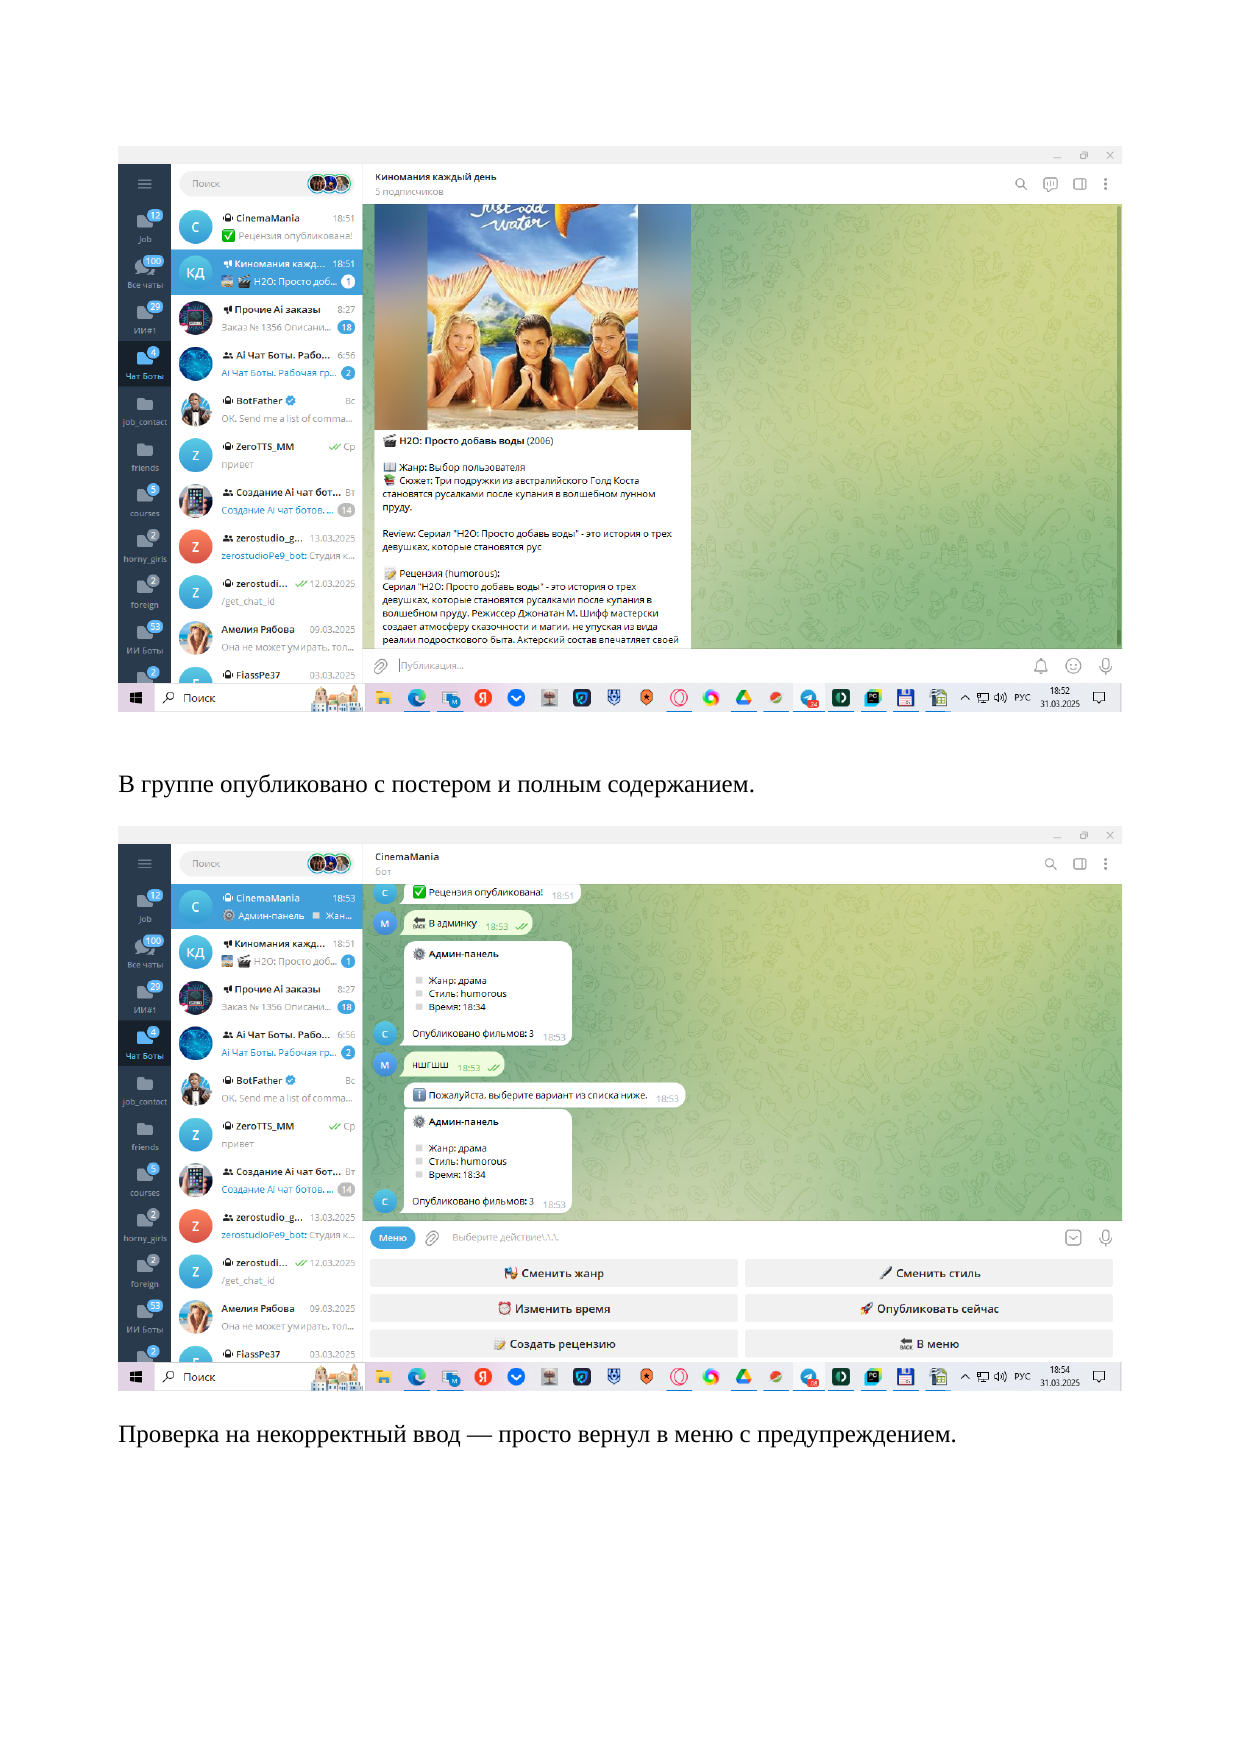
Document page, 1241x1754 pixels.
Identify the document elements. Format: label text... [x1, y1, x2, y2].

picture [118, 826, 1123, 1391]
text Проверка на некорректный ввод — просто вернул в меню с предупреждением. [118, 1419, 1122, 1448]
picture [118, 146, 1123, 712]
text В группе опубликовано с постером и полным содержанием. [118, 769, 1122, 797]
